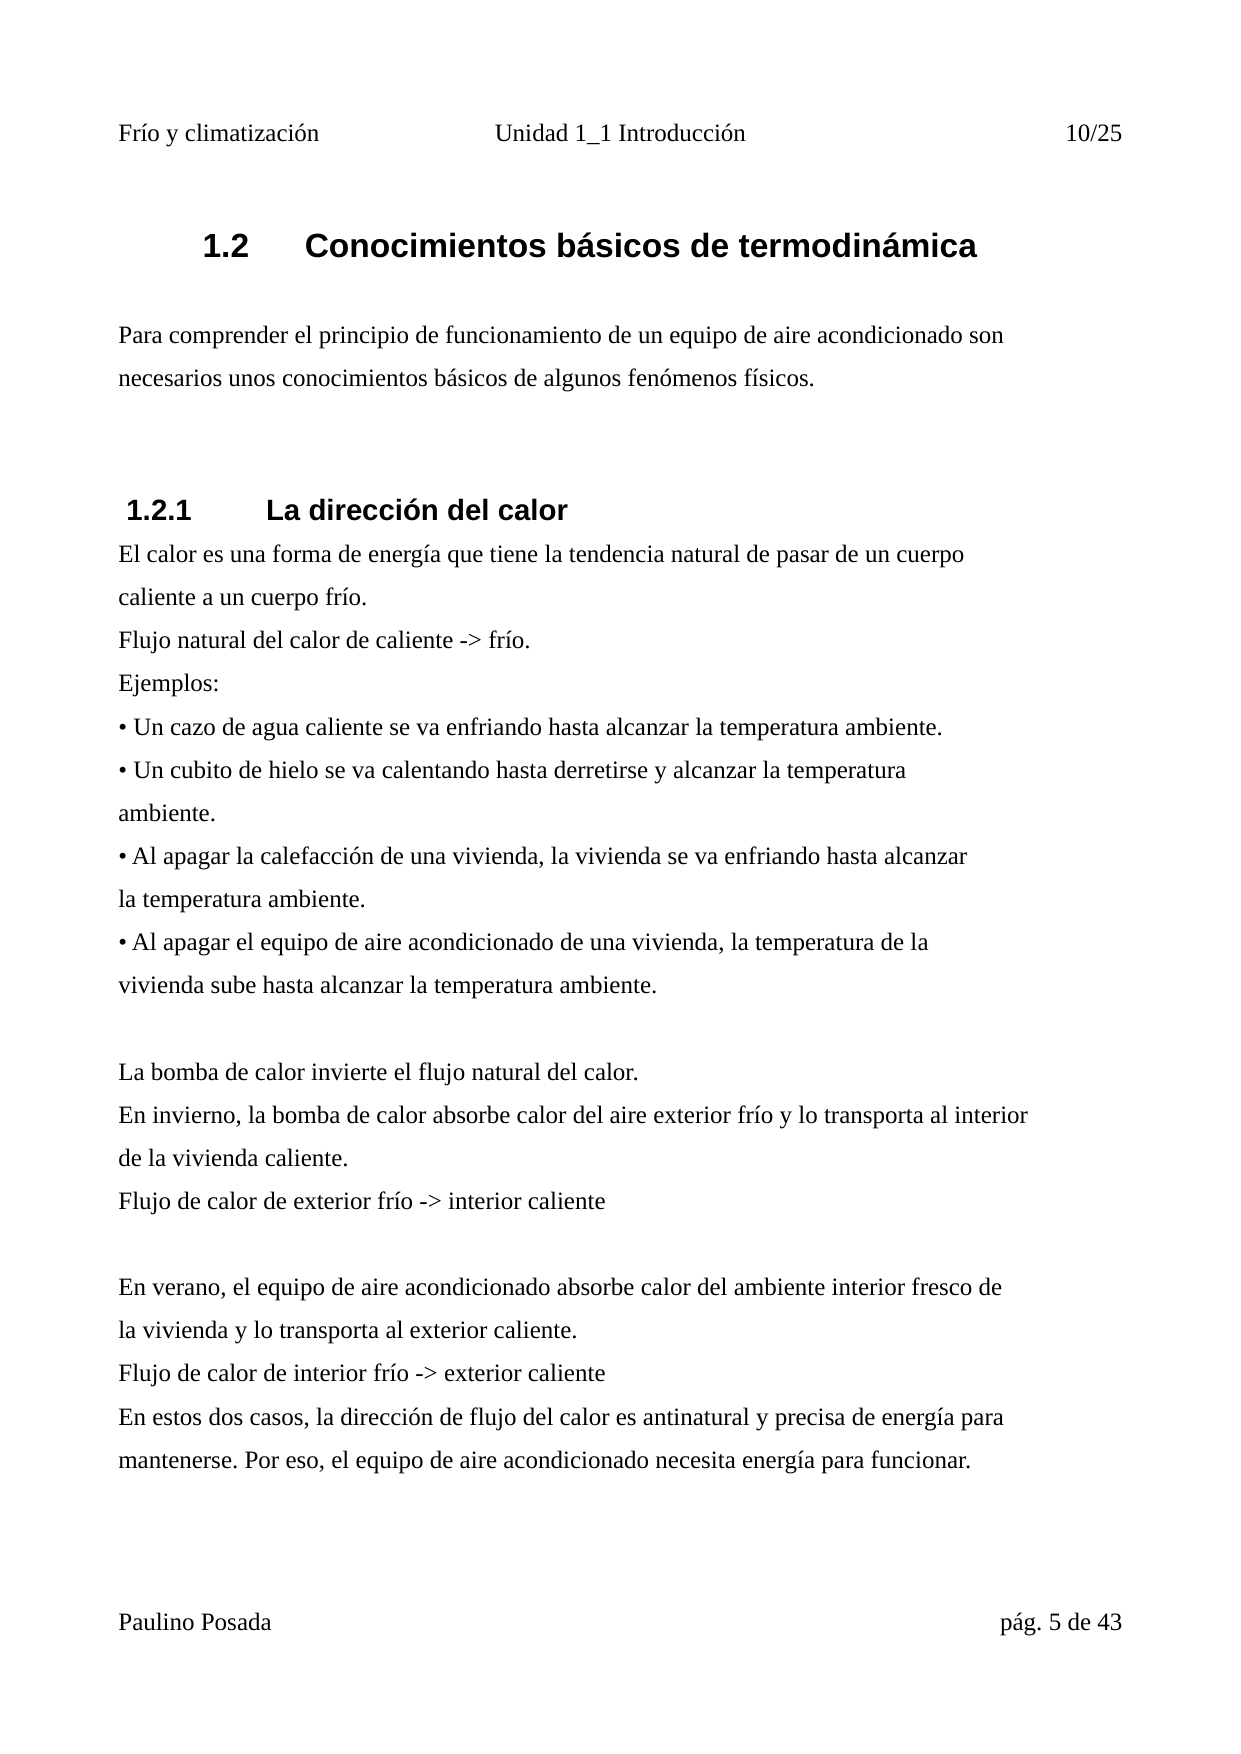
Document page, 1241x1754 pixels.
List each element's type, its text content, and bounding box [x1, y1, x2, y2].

text La bomba de calor invierte el flujo natural del calor. [118, 1057, 1122, 1085]
text • Al apagar la calefacción de una vivienda, la vivienda se va enfriando hasta alcanzar [118, 841, 1122, 870]
text Flujo natural del calor de caliente -> frío. [118, 625, 1122, 654]
text Para comprender el principio de funcionamiento de un equipo de aire acondicionado son [118, 320, 1122, 349]
text En estos dos casos, la dirección de flujo del calor es antinatural y precisa de energía para [118, 1402, 1122, 1430]
text • Un cazo de agua caliente se va enfriando hasta alcanzar la temperatura ambiente. [118, 712, 1122, 740]
text necesarios unos conocimientos básicos de algunos fenómenos físicos. [118, 363, 1122, 392]
text Flujo de calor de interior frío -> exterior caliente [118, 1358, 1122, 1387]
subtitle Conocimientos básicos de termodinámica [193, 226, 1122, 264]
subtitle La dirección del calor [118, 493, 1122, 527]
text En verano, el equipo de aire acondicionado absorbe calor del ambiente interior fresco de [118, 1272, 1122, 1301]
text de la vivienda caliente. [118, 1143, 1122, 1172]
text vivienda sube hasta alcanzar la temperatura ambiente. [118, 970, 1122, 999]
text caliente a un cuerpo frío. [118, 582, 1122, 611]
text En invierno, la bomba de calor absorbe calor del aire exterior frío y lo transporta al interior [118, 1100, 1122, 1128]
text ambiente. [118, 798, 1122, 827]
text la vivienda y lo transporta al exterior caliente. [118, 1315, 1122, 1344]
text Flujo de calor de exterior frío -> interior caliente [118, 1186, 1122, 1215]
text El calor es una forma de energía que tiene la tendencia natural de pasar de un cuerpo [118, 539, 1122, 568]
text • Al apagar el equipo de aire acondicionado de una vivienda, la temperatura de la [118, 927, 1122, 956]
text la temperatura ambiente. [118, 884, 1122, 913]
text mantenerse. Por eso, el equipo de aire acondicionado necesita energía para funcionar. [118, 1445, 1122, 1473]
text • Un cubito de hielo se va calentando hasta derretirse y alcanzar la temperatura [118, 755, 1122, 783]
text Ejemplos: [118, 668, 1122, 697]
